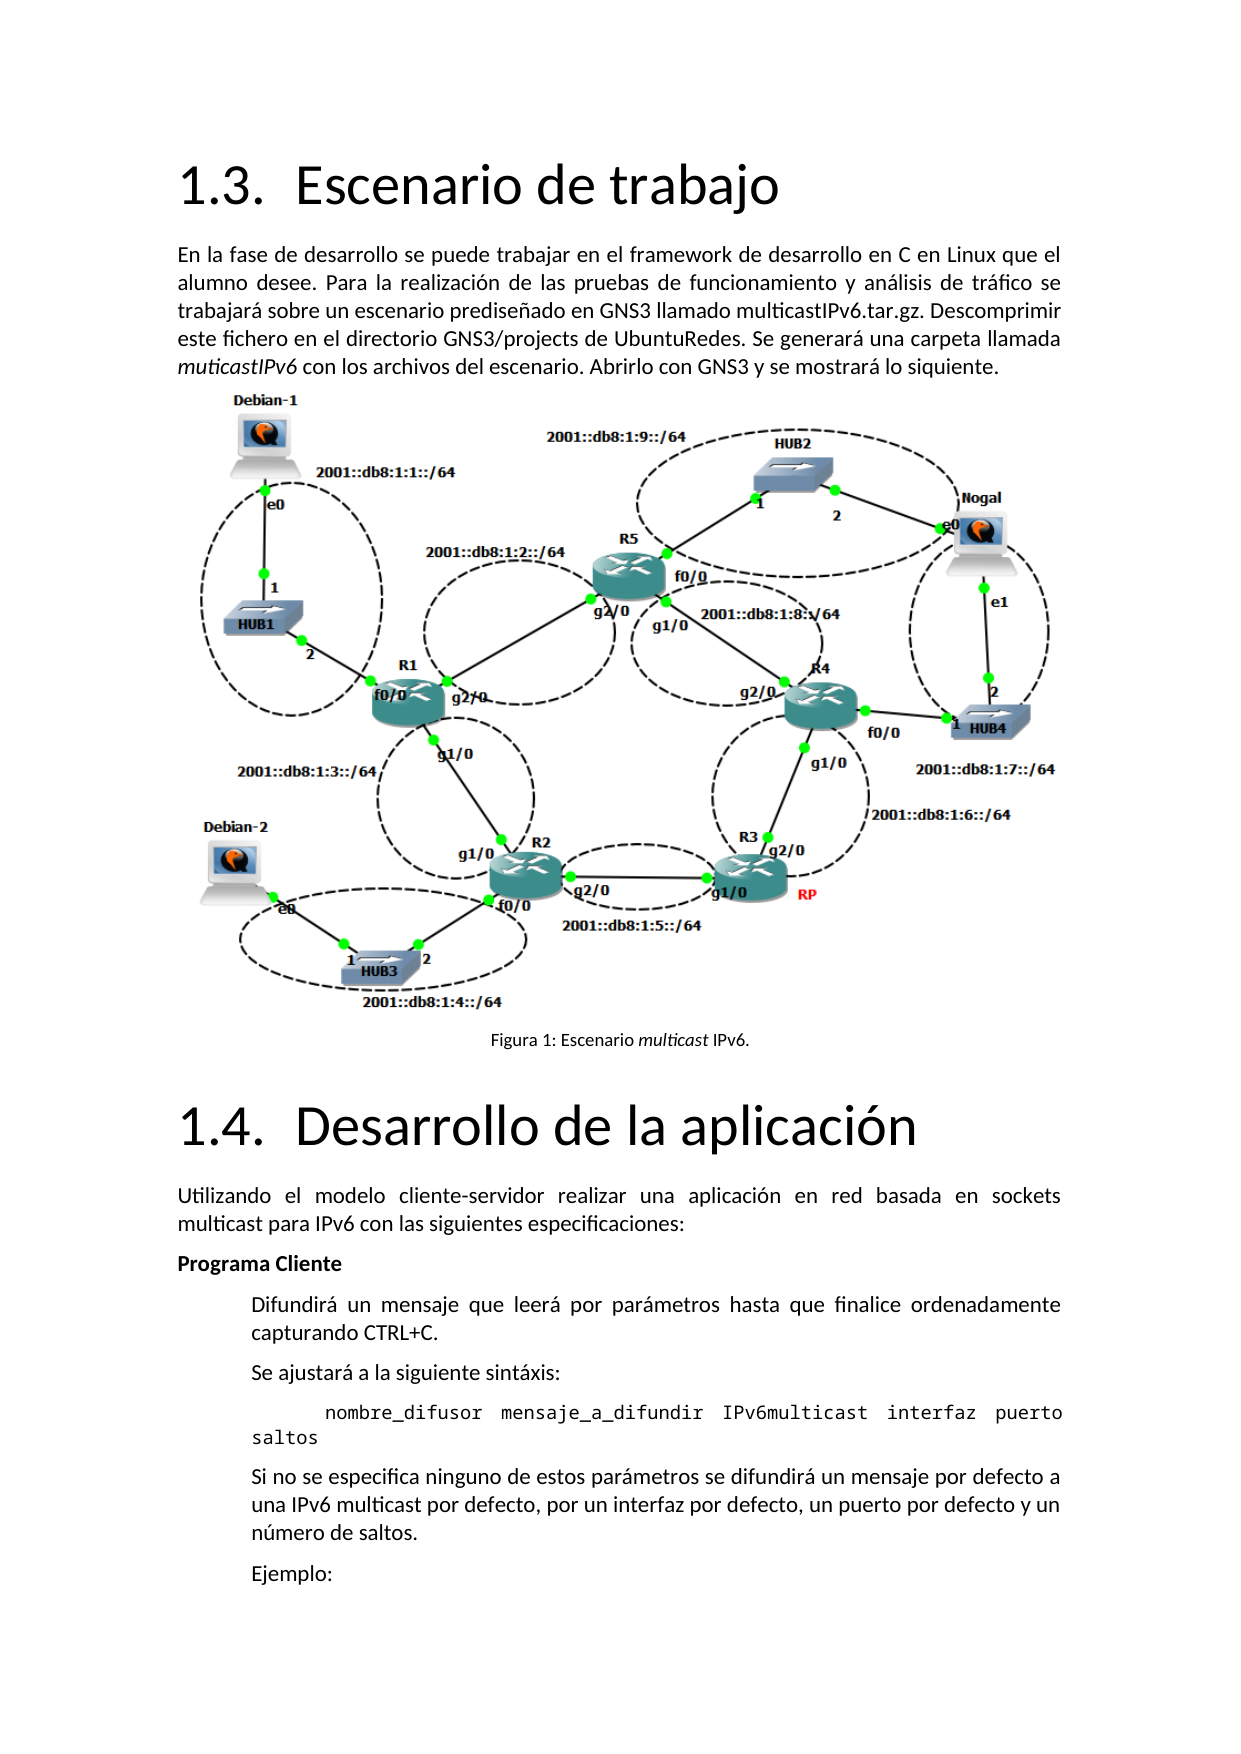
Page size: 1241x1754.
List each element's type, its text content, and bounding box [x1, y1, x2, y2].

text Programa Cliente [177, 1249, 1063, 1277]
text nombre_difusor mensaje_a_difundir IPv6multicast interfaz puerto saltos [251, 1399, 1063, 1450]
text En la fase de desarrollo se puede trabajar en el framework de desarrollo en C en Linux que el alumno desee. Para la realización de las pruebas de funcionamiento y análisis de tráfico se trabajará sobre un escenario prediseñado en GNS3 llamado multicastIPv6.tar.gz. Descomprimir este fichero en el directorio GNS3/projects de UbuntuRedes. Se generará una carpeta llamada muticastIPv6 con los archivos del escenario. Abrirlo con GNS3 y se mostrará lo siquiente. [177, 240, 1063, 380]
text Ejemplo: [251, 1559, 1063, 1587]
text Difundirá un mensaje que leerá por parámetros hasta que finalice ordenadamente capturando CTRL+C. [251, 1290, 1063, 1346]
picture [177, 392, 1063, 1016]
subtitle Escenario de trabajo [177, 148, 1063, 219]
text Se ajustará a la siguiente sintáxis: [251, 1358, 1063, 1386]
subtitle Desarrollo de la aplicación [177, 1089, 1063, 1160]
text Figura 1: Escenario multicast IPv6. [177, 1028, 1063, 1051]
text Si no se especifica ninguno de estos parámetros se difundirá un mensaje por defecto a una IPv6 multicast por defecto, por un interfaz por defecto, un puerto por defecto y un número de saltos. [251, 1462, 1063, 1547]
text Utilizando el modelo cliente-servidor realizar una aplicación en red basada en sockets multicast para IPv6 con las siguientes especificaciones: [177, 1181, 1063, 1237]
